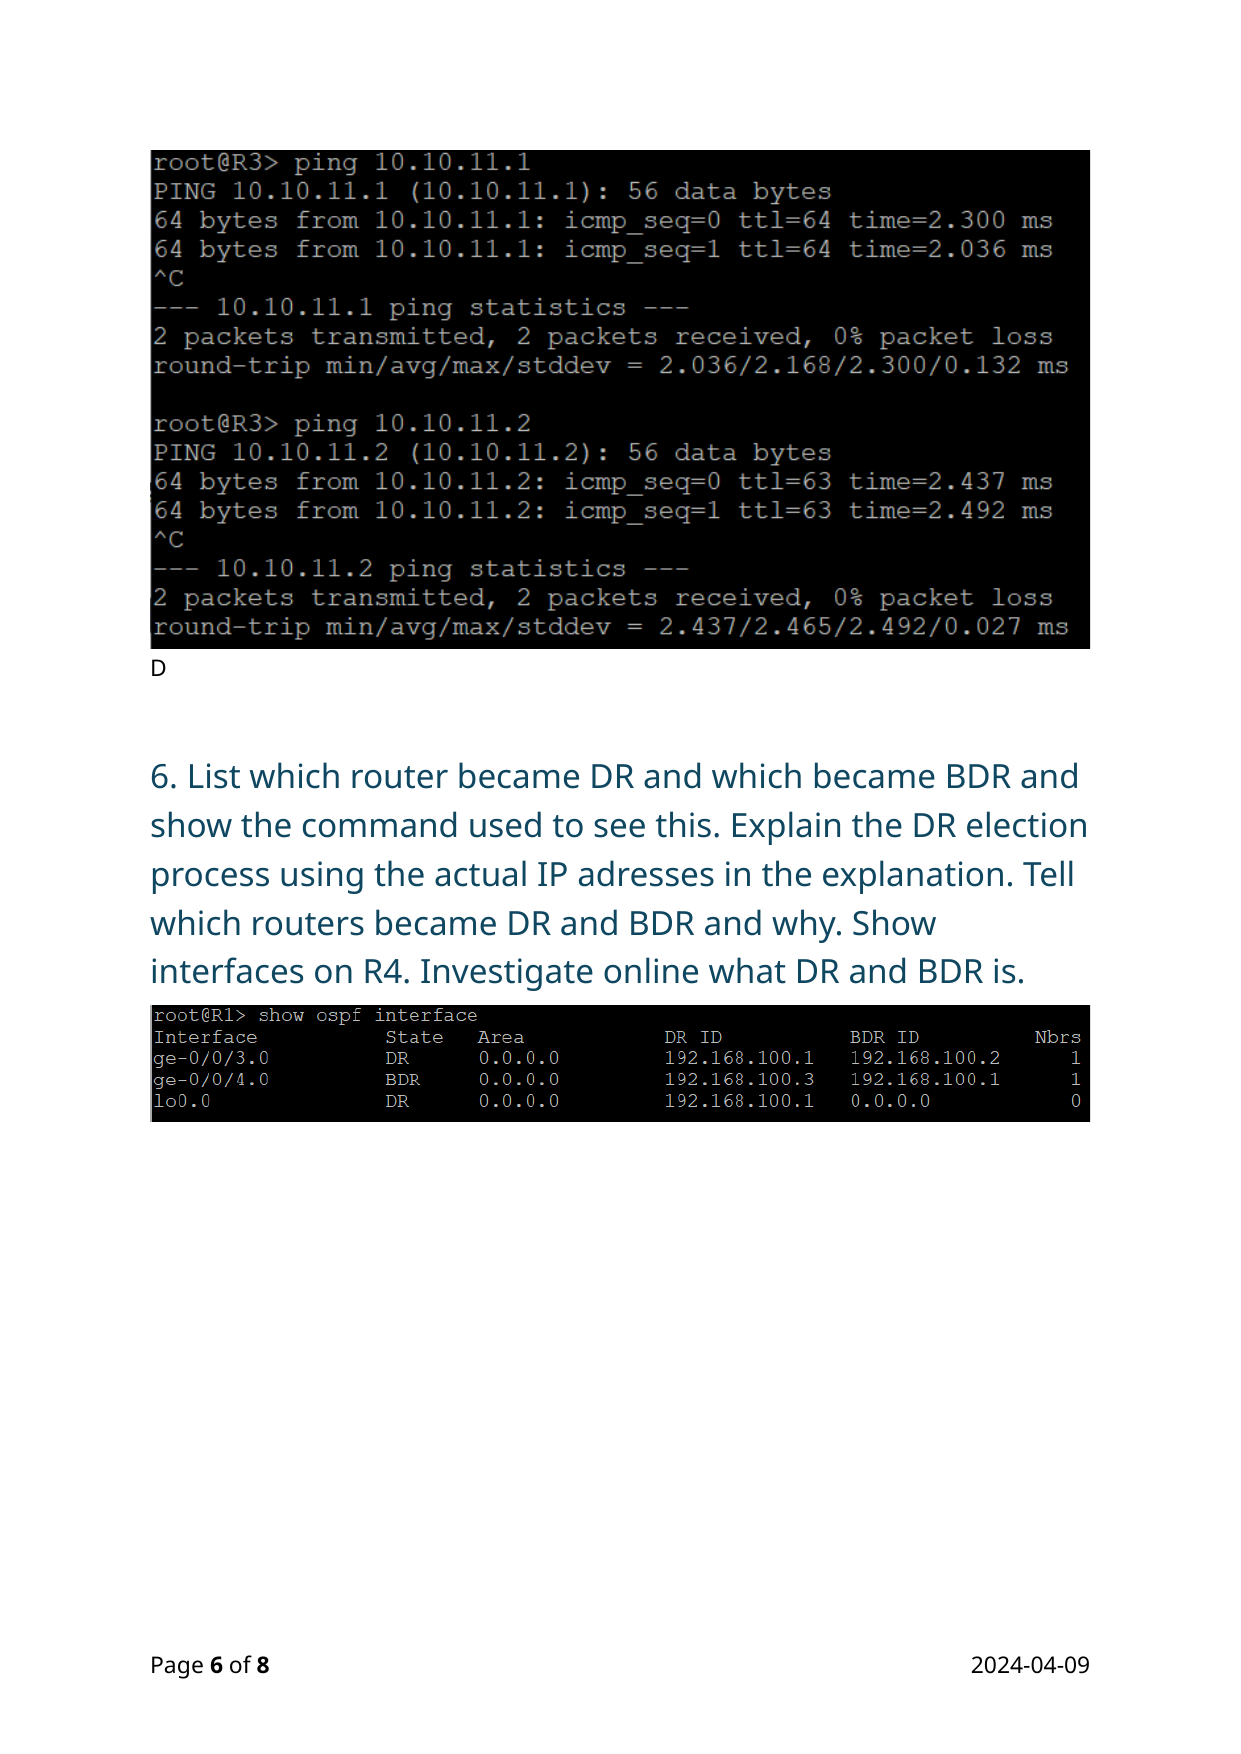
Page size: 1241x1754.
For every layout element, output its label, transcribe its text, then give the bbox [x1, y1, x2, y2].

subtitle 6. List which router became DR and which became BDR and show the command used to see this. Explain the DR election process using the actual IP adresses in the explanation. Tell which routers became DR and BDR and why. Show interfaces on R4. Investigate online what DR and BDR is. [150, 752, 1090, 994]
picture [150, 1005, 1091, 1122]
text D [150, 649, 1090, 683]
picture [150, 150, 1091, 649]
